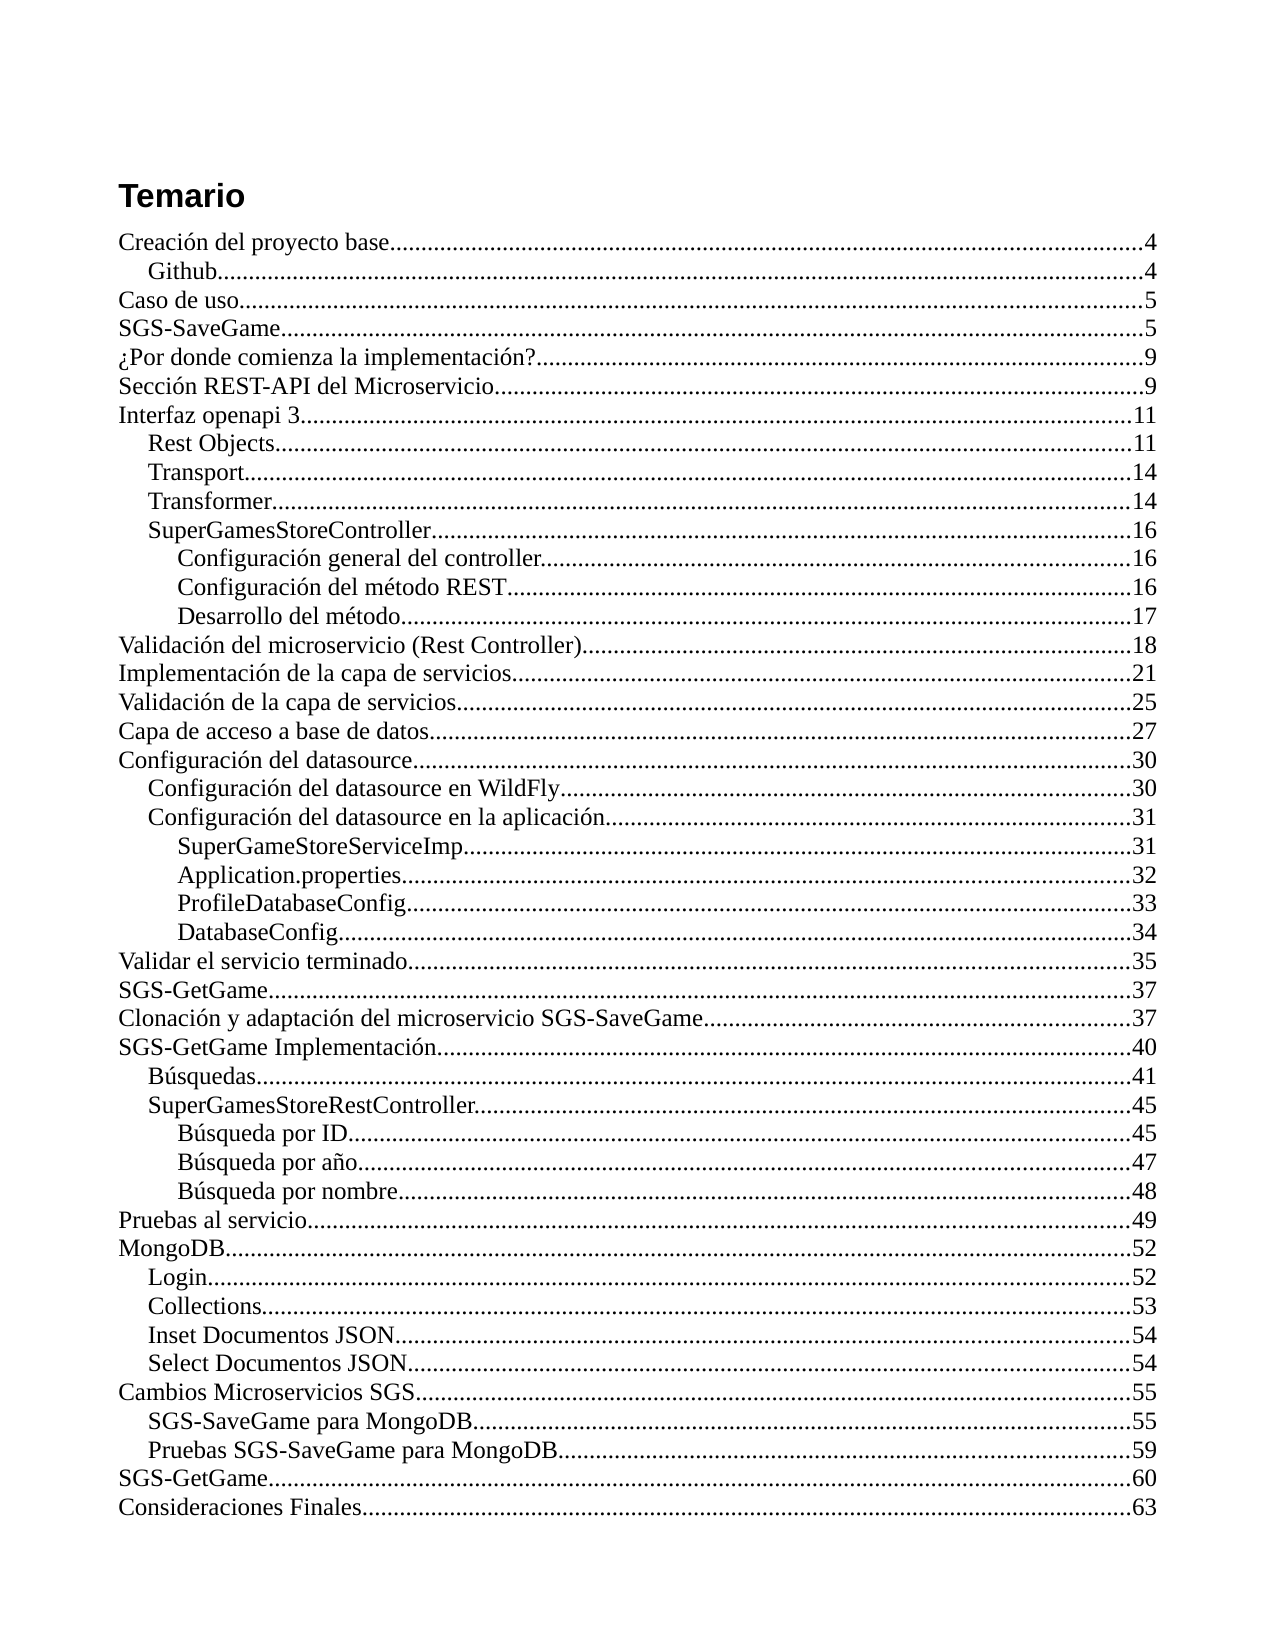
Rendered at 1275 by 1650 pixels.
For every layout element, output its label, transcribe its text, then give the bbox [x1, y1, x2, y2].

text Validación de la capa de servicios 25 [118, 687, 1157, 716]
text Pruebas SGS-SaveGame para MongoDB. 59 [148, 1435, 1157, 1463]
text Validación del microservicio (Rest Controller) 18 [118, 630, 1157, 658]
text Transport. 14 [148, 457, 1157, 486]
text Caso de uso 5 [118, 285, 1157, 313]
text Rest Objects. 11 [148, 428, 1157, 457]
text Creación del proyecto base. 4 [118, 227, 1157, 256]
text DatabaseConfig 34 [177, 917, 1157, 946]
text SGS-GetGame Implementación. 40 [118, 1032, 1157, 1061]
text Pruebas al servicio. 49 [118, 1205, 1157, 1233]
text Sección REST-API del Microservicio. 9 [118, 371, 1157, 400]
text Github 4 [148, 256, 1157, 285]
text ProfileDatabaseConfig 33 [177, 888, 1157, 917]
text Validar el servicio terminado 35 [118, 946, 1157, 975]
text Desarrollo del método 17 [177, 601, 1157, 630]
text MongoDB 52 [118, 1233, 1157, 1262]
text Login 52 [148, 1262, 1157, 1291]
text Configuración del datasource en la aplicación. 31 [148, 802, 1157, 831]
text Búsqueda por ID 45 [177, 1118, 1157, 1147]
text Inset Documentos JSON 54 [148, 1320, 1157, 1348]
text Interfaz openapi 3 11 [118, 400, 1157, 428]
text Clonación y adaptación del microservicio SGS-SaveGame 37 [118, 1003, 1157, 1032]
text ¿Por donde comienza la implementación? 9 [118, 342, 1157, 371]
text Búsqueda por año 47 [177, 1147, 1157, 1176]
text Configuración del método REST 16 [177, 572, 1157, 601]
text Transformer 14 [148, 486, 1157, 515]
text Capa de acceso a base de datos 27 [118, 716, 1157, 745]
text SGS-SaveGame para MongoDB. 55 [148, 1406, 1157, 1435]
text SuperGamesStoreController 16 [148, 515, 1157, 543]
text Búsqueda por nombre. 48 [177, 1176, 1157, 1205]
text SGS-GetGame 37 [118, 975, 1157, 1003]
text Cambios Microservicios SGS 55 [118, 1377, 1157, 1406]
subtitle Temario [118, 176, 1157, 215]
text Configuración general del controller. 16 [177, 543, 1157, 572]
text SGS-GetGame. 60 [118, 1463, 1157, 1492]
text SuperGamesStoreRestController. 45 [148, 1090, 1157, 1118]
text SuperGameStoreServiceImp 31 [177, 831, 1157, 860]
text Configuración del datasource en WildFly 30 [148, 773, 1157, 802]
text Implementación de la capa de servicios 21 [118, 658, 1157, 687]
text SGS-SaveGame. 5 [118, 313, 1157, 342]
text Configuración del datasource. 30 [118, 745, 1157, 773]
text Application.properties 32 [177, 860, 1157, 888]
text Collections 53 [148, 1291, 1157, 1320]
text Select Documentos JSON 54 [148, 1348, 1157, 1377]
text Consideraciones Finales 63 [118, 1492, 1157, 1521]
text Búsquedas. 41 [148, 1061, 1157, 1090]
